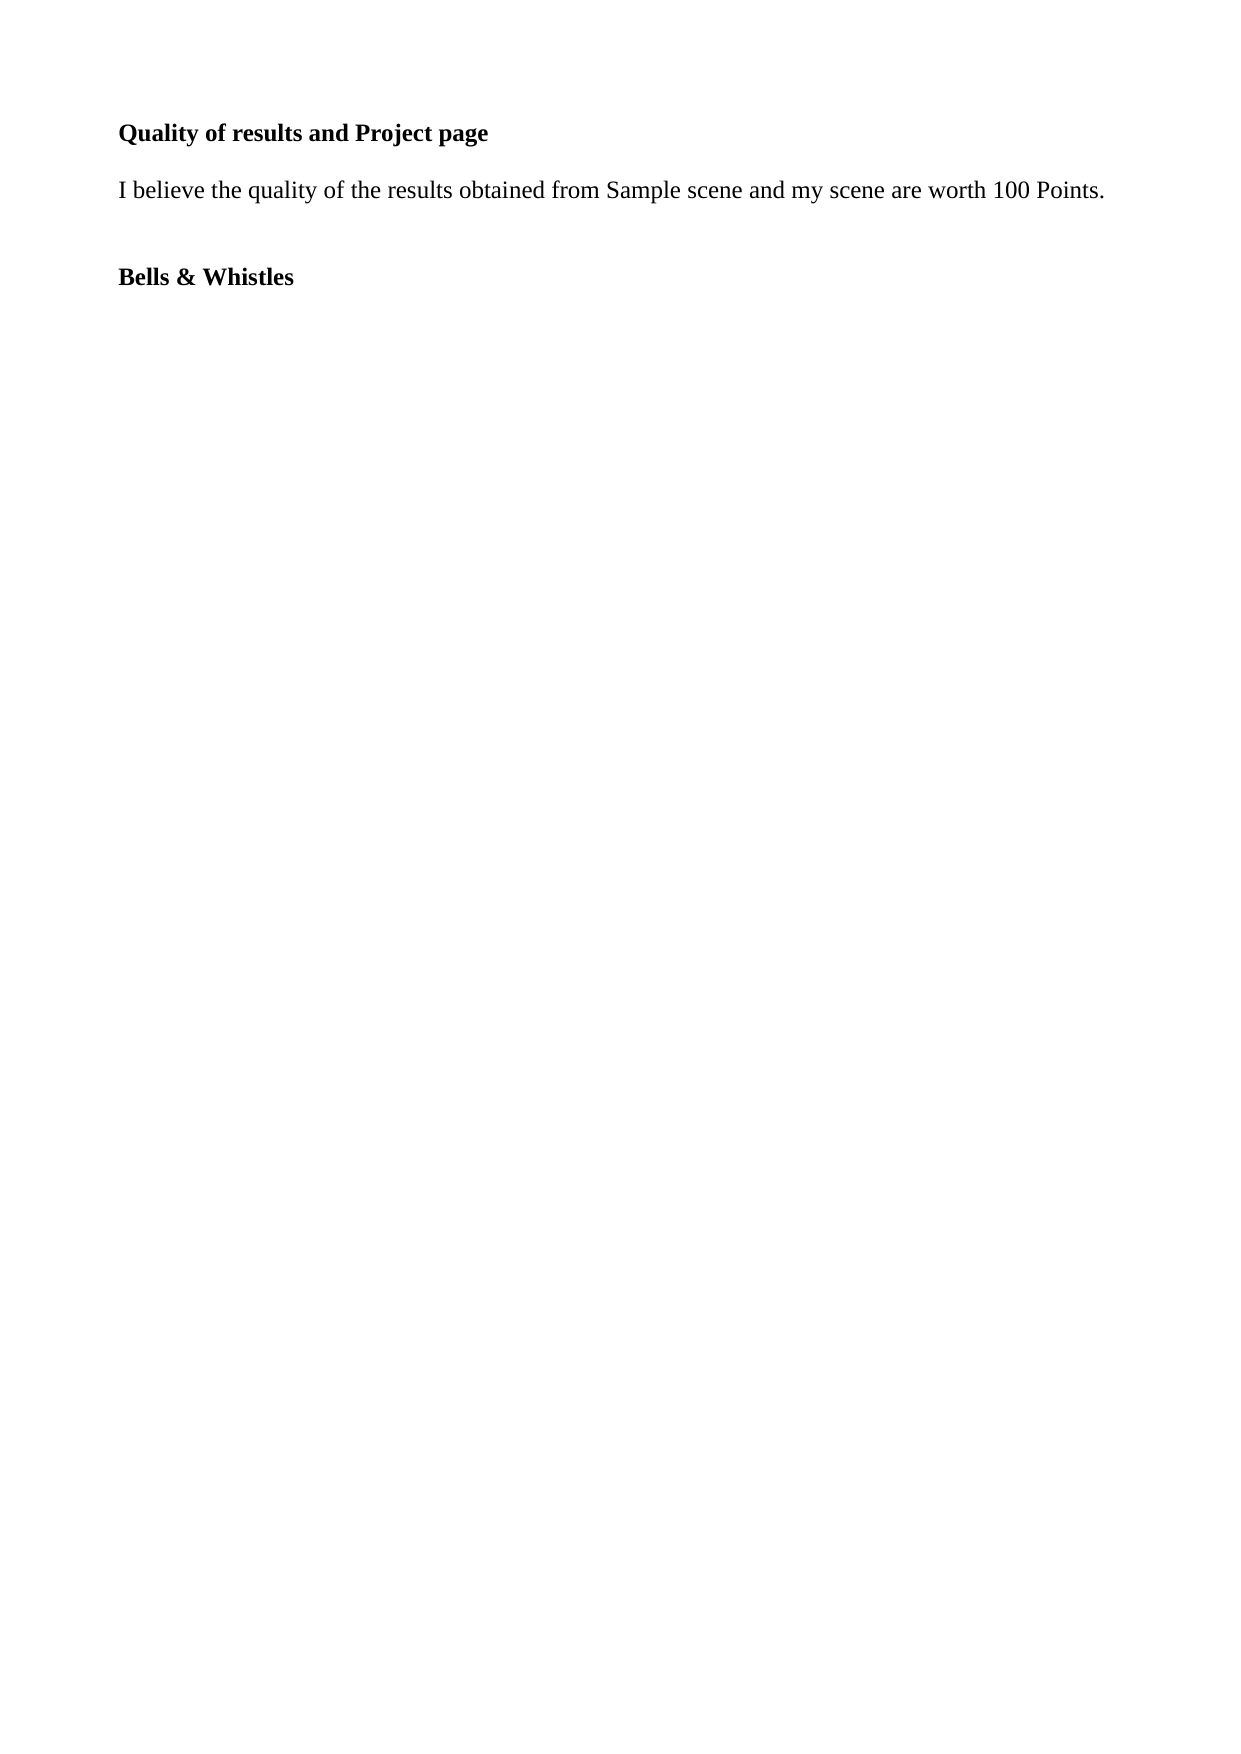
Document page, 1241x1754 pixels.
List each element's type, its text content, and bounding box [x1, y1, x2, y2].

text Quality of results and Project page [118, 118, 1122, 147]
text I believe the quality of the results obtained from Sample scene and my scene are worth 100 Points. [118, 176, 1122, 204]
text Bells & Whistles [118, 262, 1122, 291]
